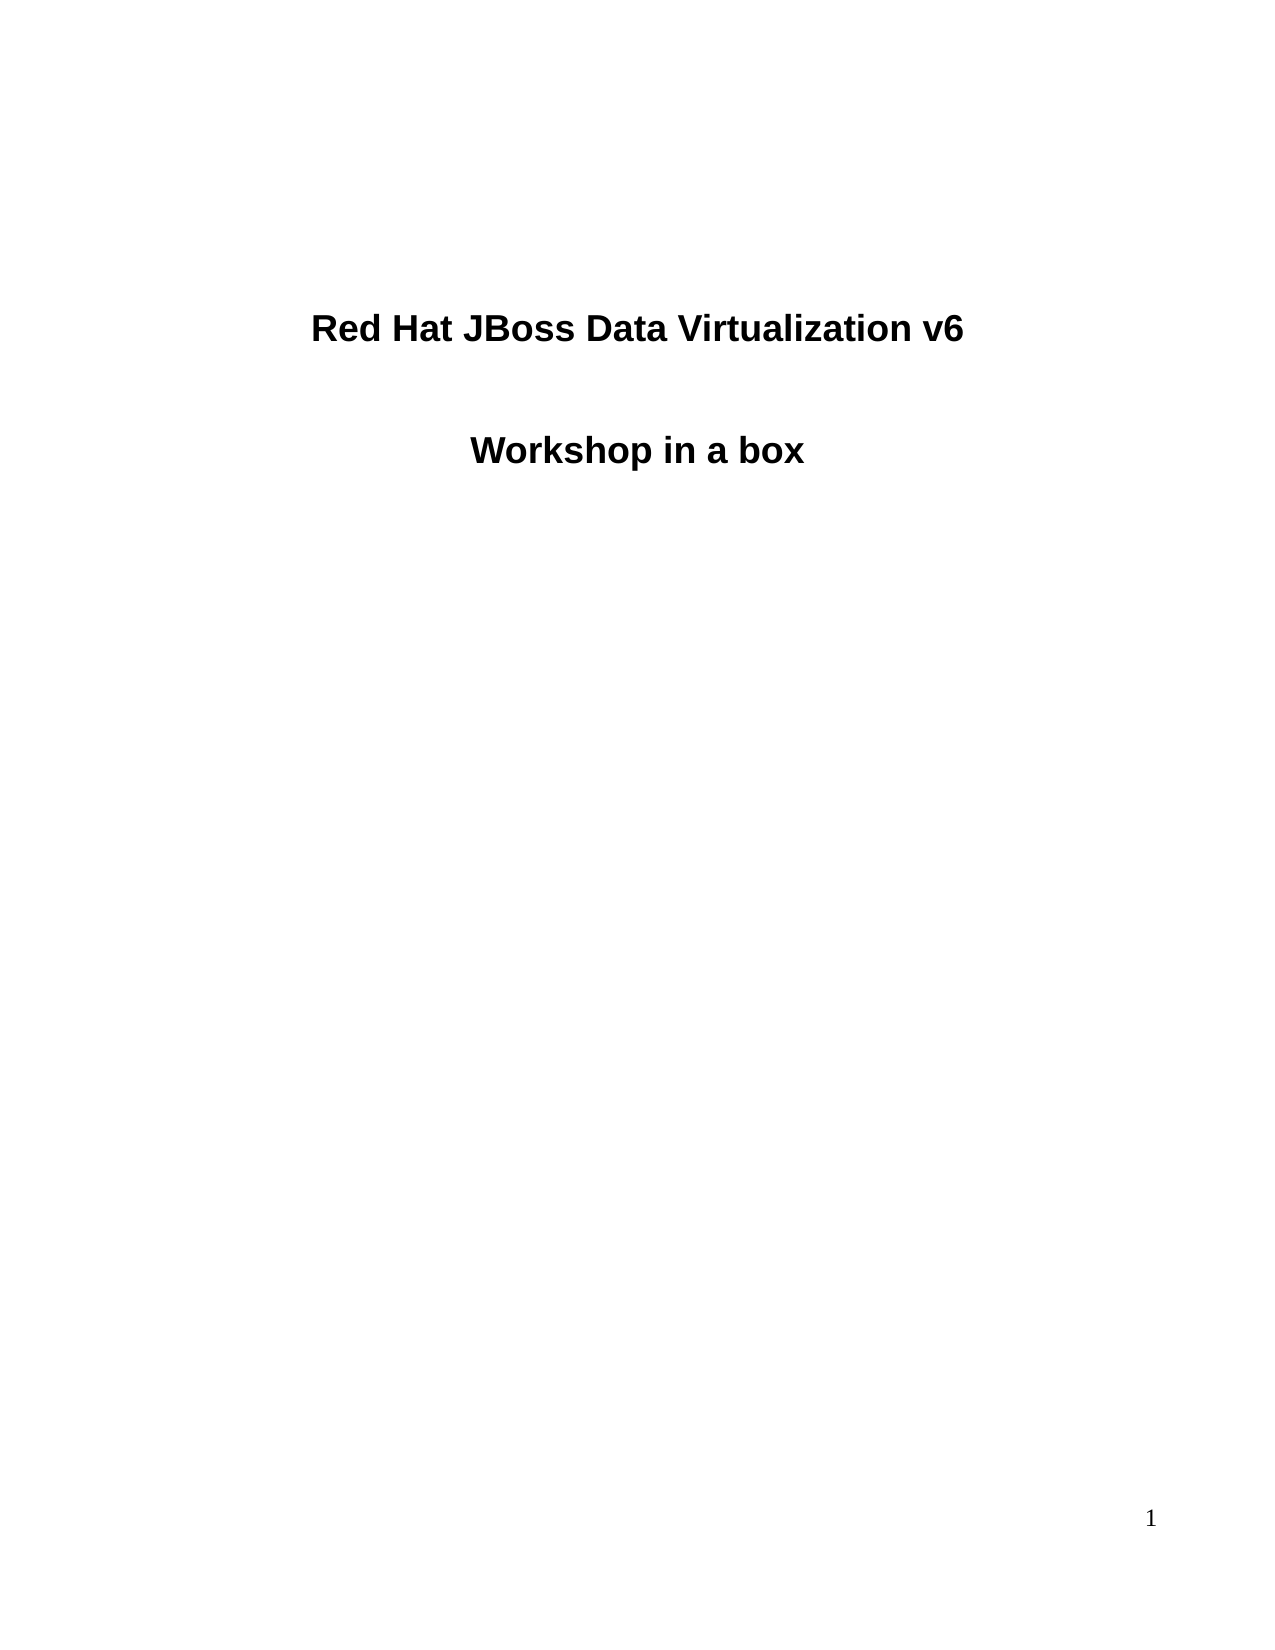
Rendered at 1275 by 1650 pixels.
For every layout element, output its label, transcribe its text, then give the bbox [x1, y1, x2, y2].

title Red Hat JBoss Data Virtualization v6 [118, 306, 1157, 349]
title Workshop in a box [118, 428, 1157, 471]
